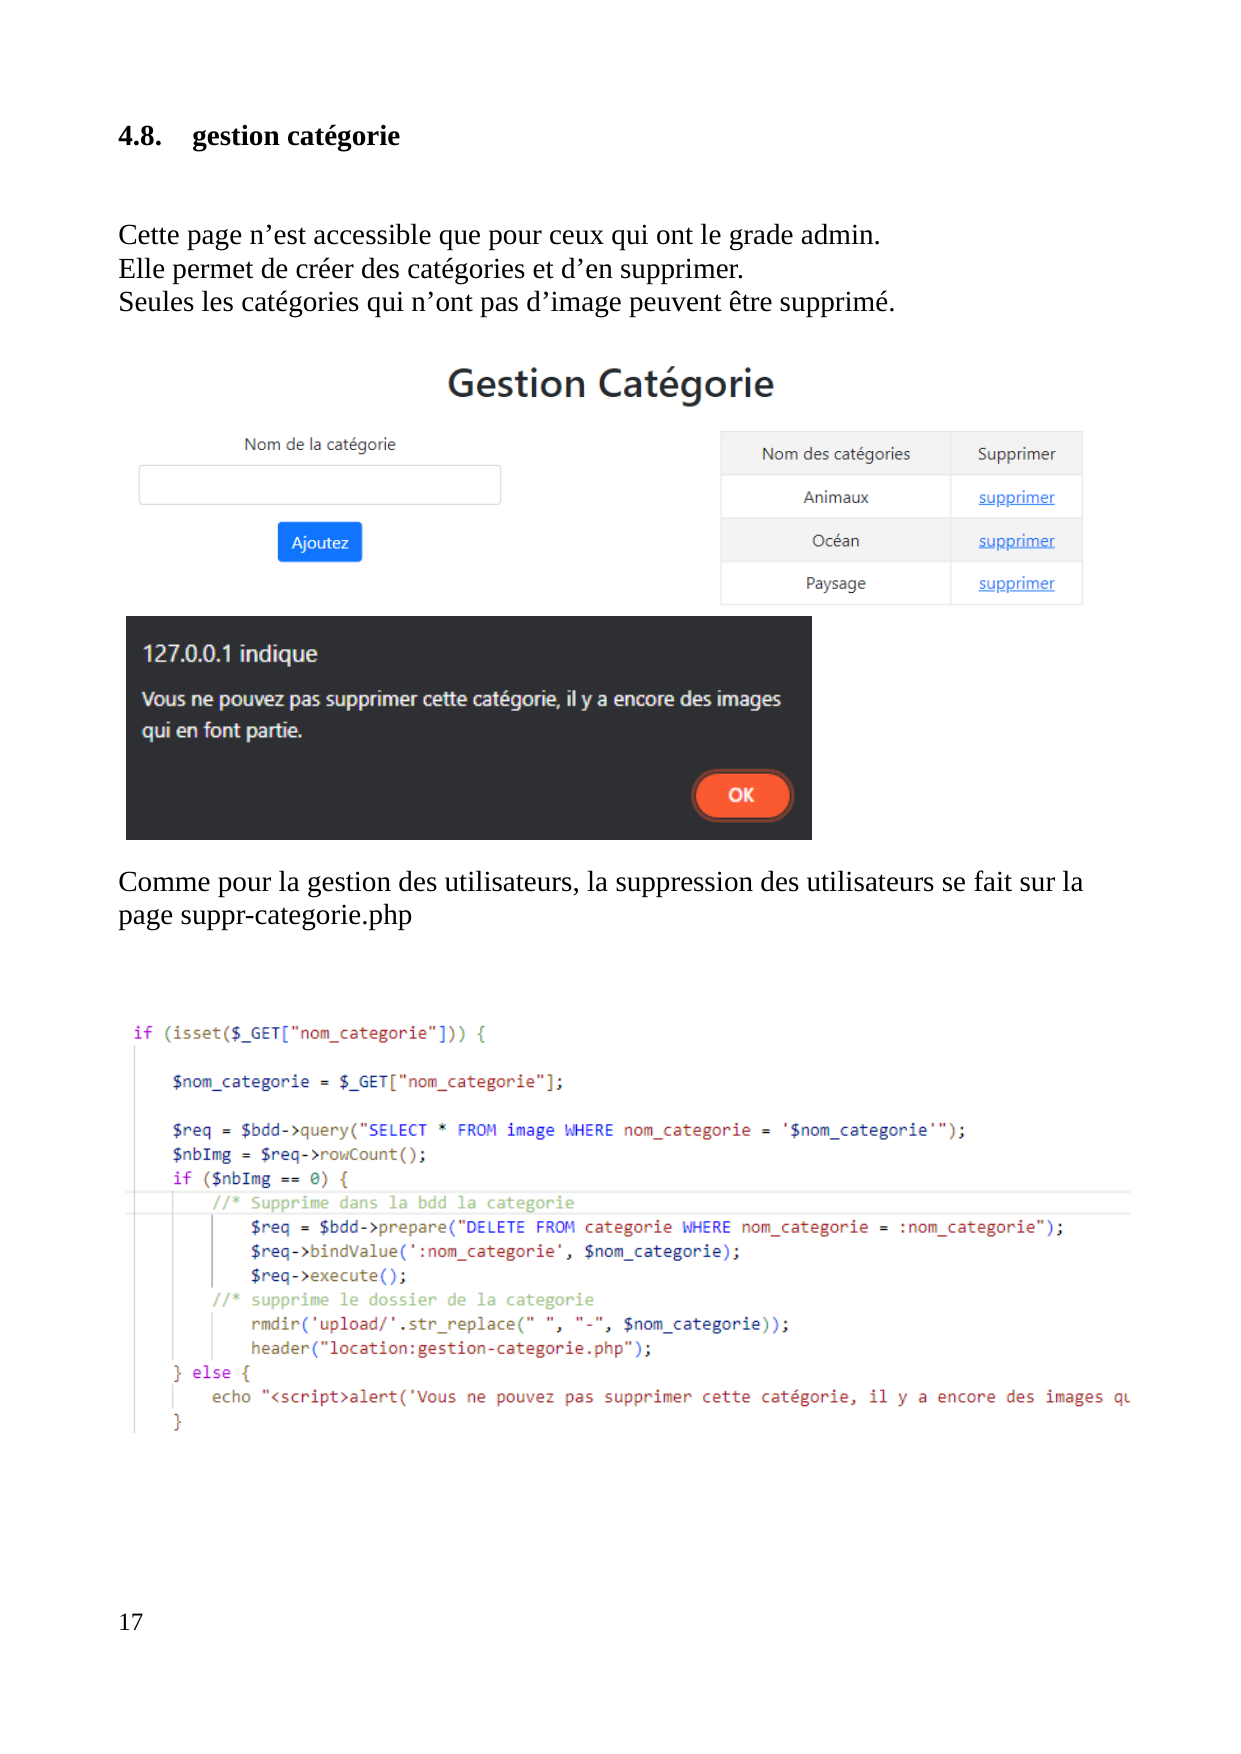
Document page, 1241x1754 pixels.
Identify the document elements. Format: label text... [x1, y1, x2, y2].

text Comme pour la gestion des utilisateurs, la suppression des utilisateurs se fait sur la page suppr-categorie.php [118, 864, 1122, 931]
picture [126, 1022, 1130, 1437]
text Seules les catégories qui n’ont pas d’image peuvent être supprimé. [118, 284, 1122, 318]
text Elle permet de créer des catégories et d’en supprimer. [118, 251, 1122, 284]
subtitle gestion catégorie [118, 118, 1122, 152]
picture [118, 343, 1123, 840]
text Cette page n’est accessible que pour ceux qui ont le grade admin. [118, 217, 1122, 251]
